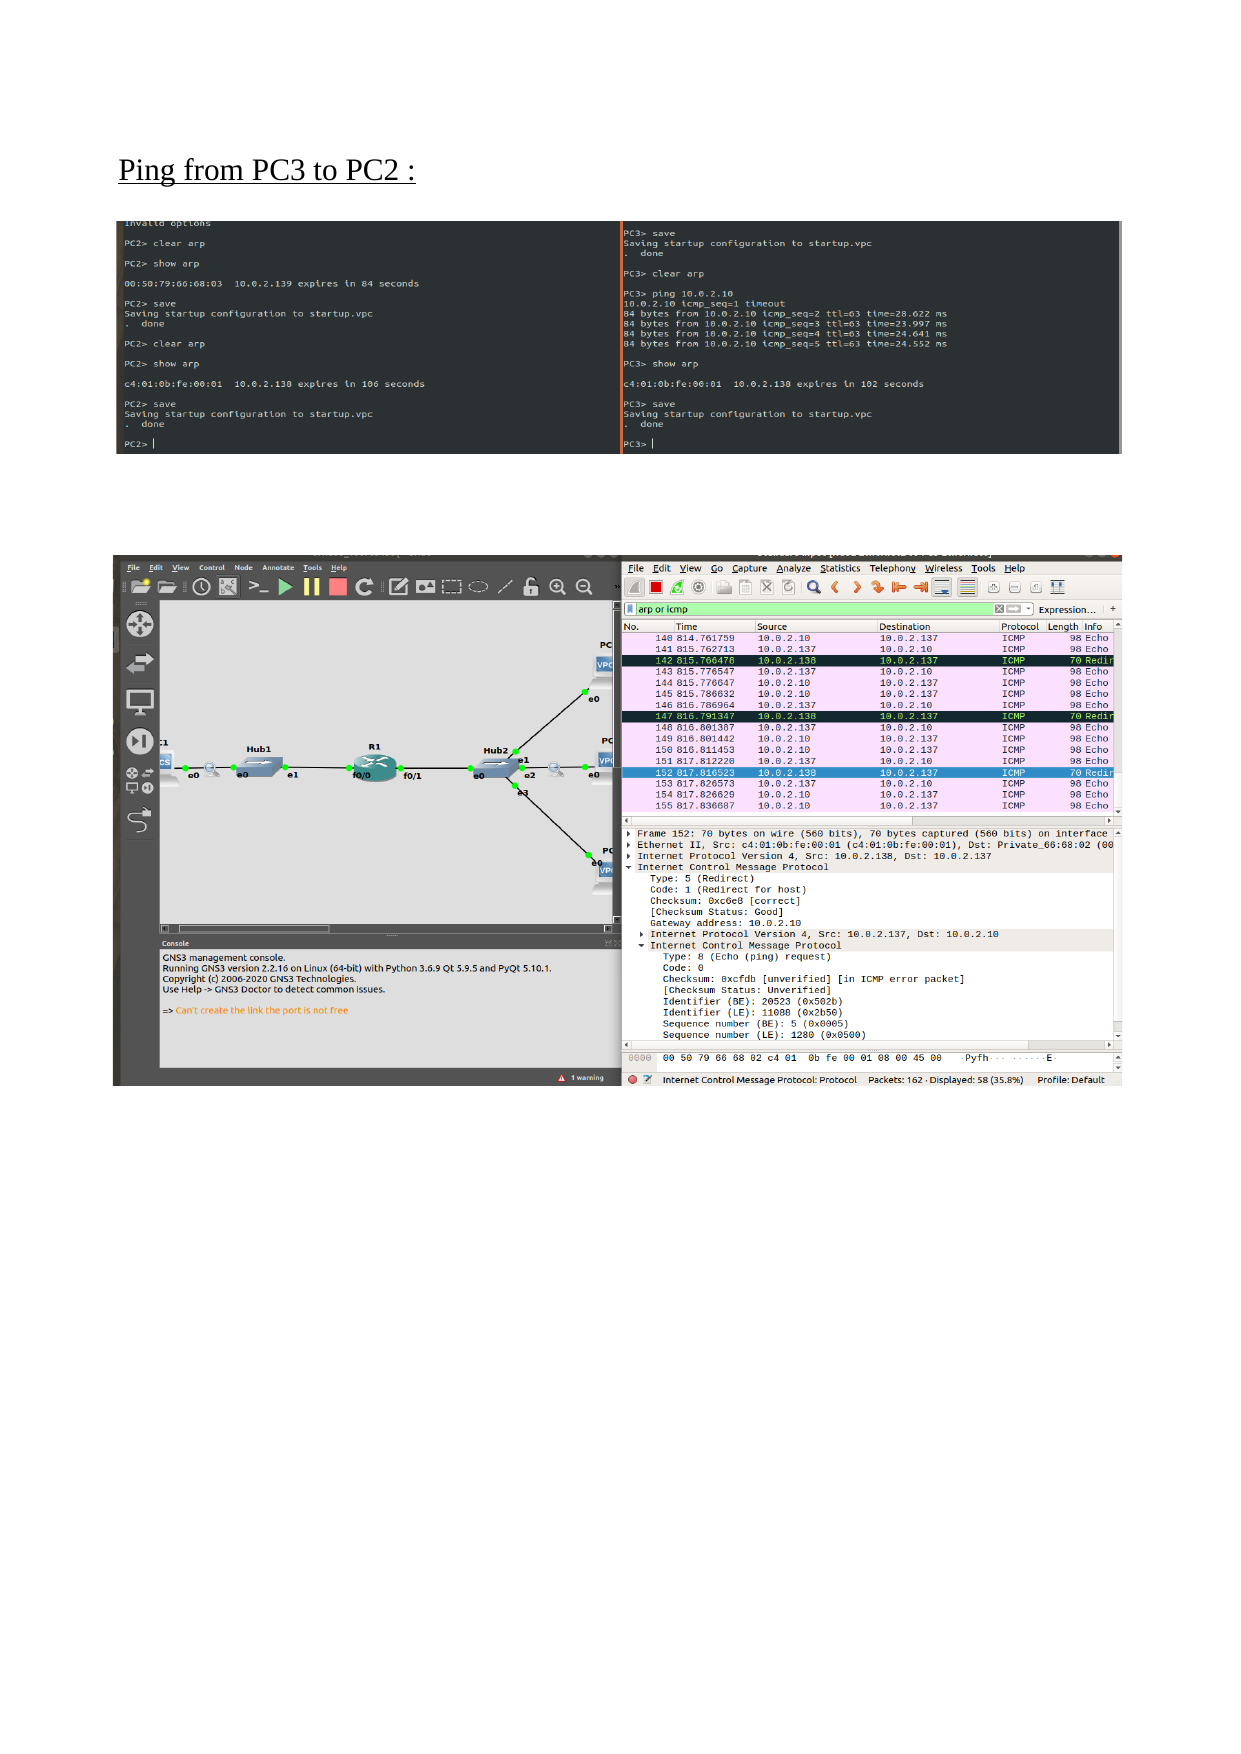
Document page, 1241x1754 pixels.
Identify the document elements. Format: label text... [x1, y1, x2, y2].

text Ping from PC3 to PC2 : [118, 152, 1122, 188]
picture [112, 555, 1123, 1086]
picture [116, 221, 1122, 453]
